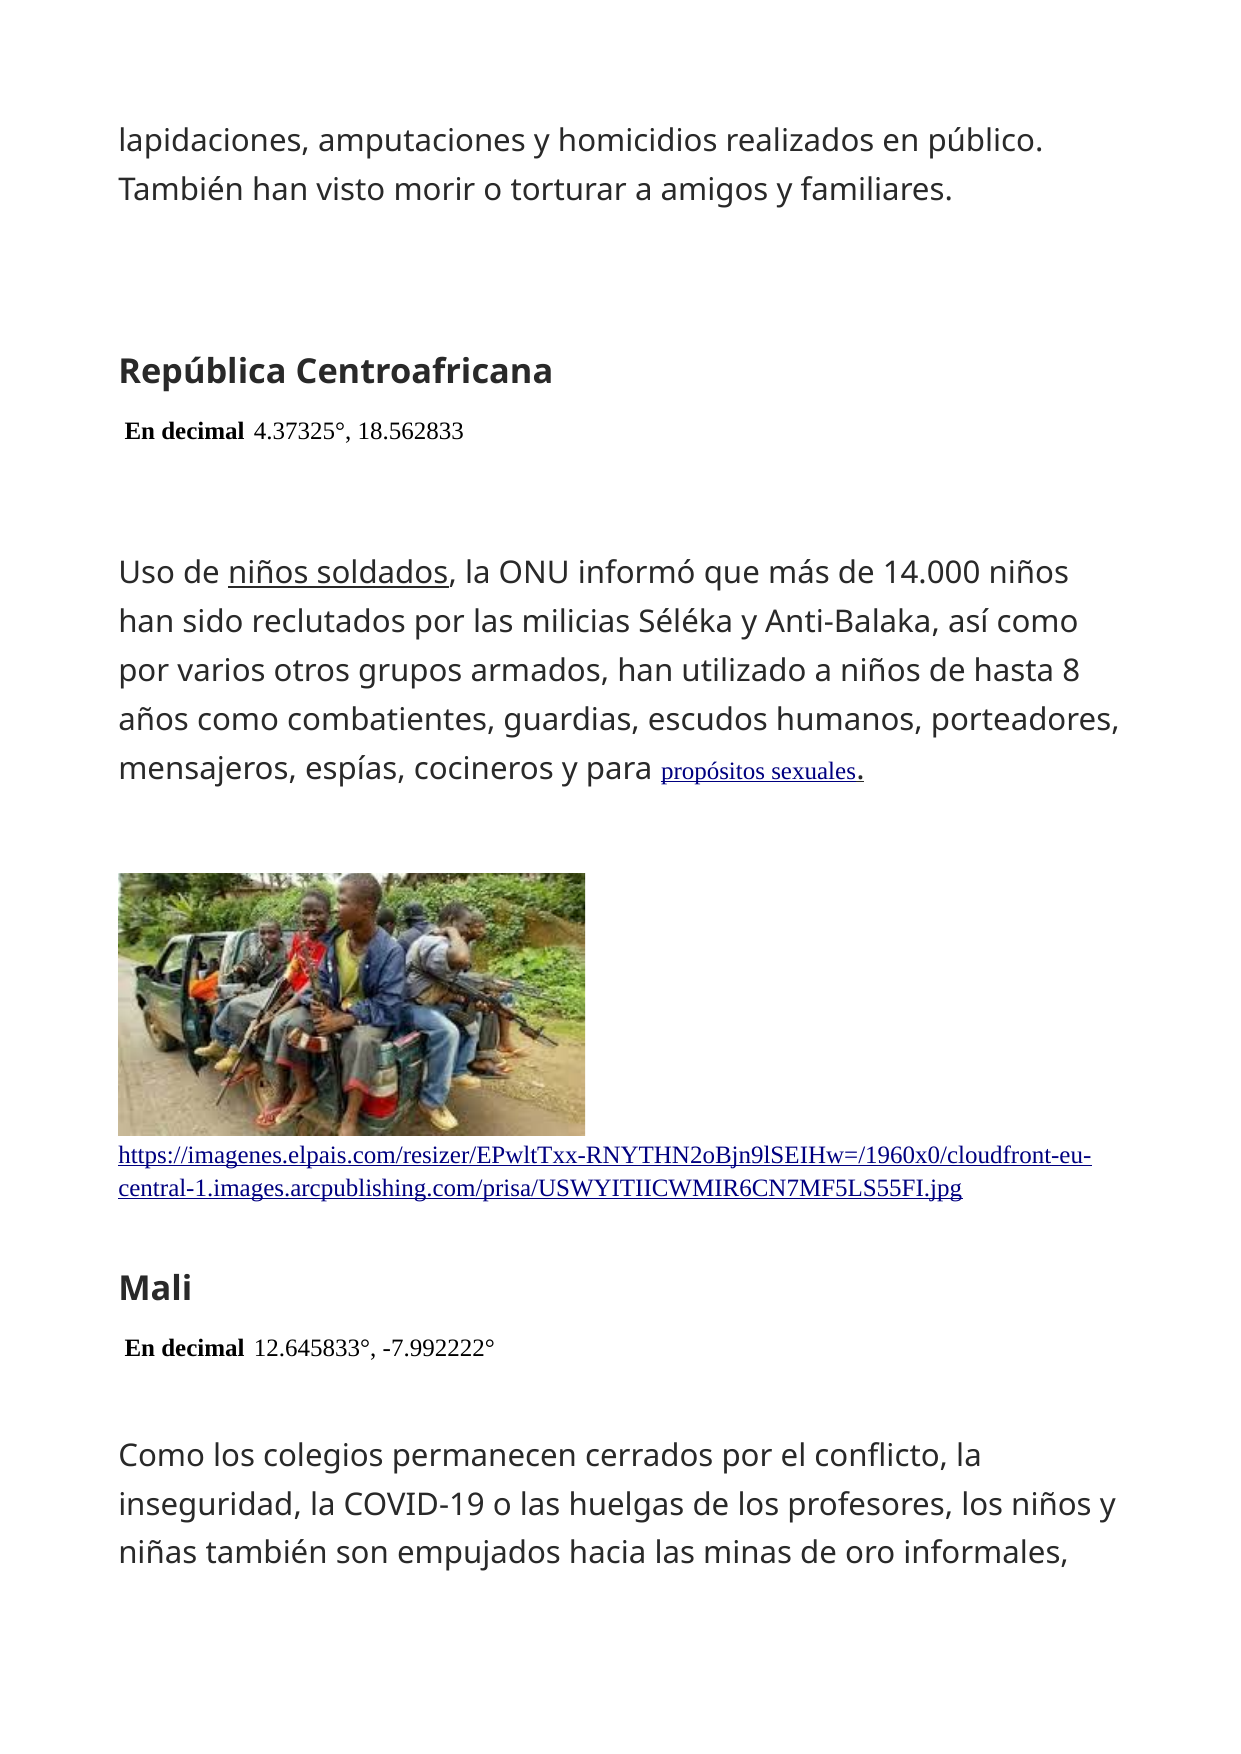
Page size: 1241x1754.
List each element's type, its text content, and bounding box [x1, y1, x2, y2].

text lapidaciones, amputaciones y homicidios realizados en público. También han visto morir o torturar a amigos y familiares. [118, 118, 1122, 210]
text Uso de niños soldados, la ONU informó que más de 14.000 niños han sido reclutados por las milicias Séléka y Anti-Balaka, así como por varios otros grupos armados, han utilizado a niños de hasta 8 años como combatientes, guardias, escudos humanos, porteadores, mensajeros, espías, cocineros y para propósitos sexuales. [118, 550, 1122, 788]
table_header 12.645833°, -7.992222° [251, 1330, 509, 1369]
subtitle República Centroafricana [118, 347, 1122, 394]
table_header En decimal [118, 1330, 251, 1369]
text Como los colegios permanecen cerrados por el conflicto, la inseguridad, la COVID-19 o las huelgas de los profesores, los niños y niñas también son empujados hacia las minas de oro informales, [118, 1433, 1122, 1573]
table_header En decimal [118, 413, 251, 452]
text https://imagenes.elpais.com/resizer/EPwltTxx-RNYTHN2oBjn9lSEIHw=/1960x0/cloudfront-eu-central-1.images.arcpublishing.com/prisa/USWYITIICWMIR6CN7MF5LS55FI.jpg [118, 1140, 1122, 1202]
table_header 4.37325°, 18.562833 [251, 413, 476, 452]
subtitle Mali [118, 1264, 1122, 1311]
picture [118, 873, 586, 1136]
